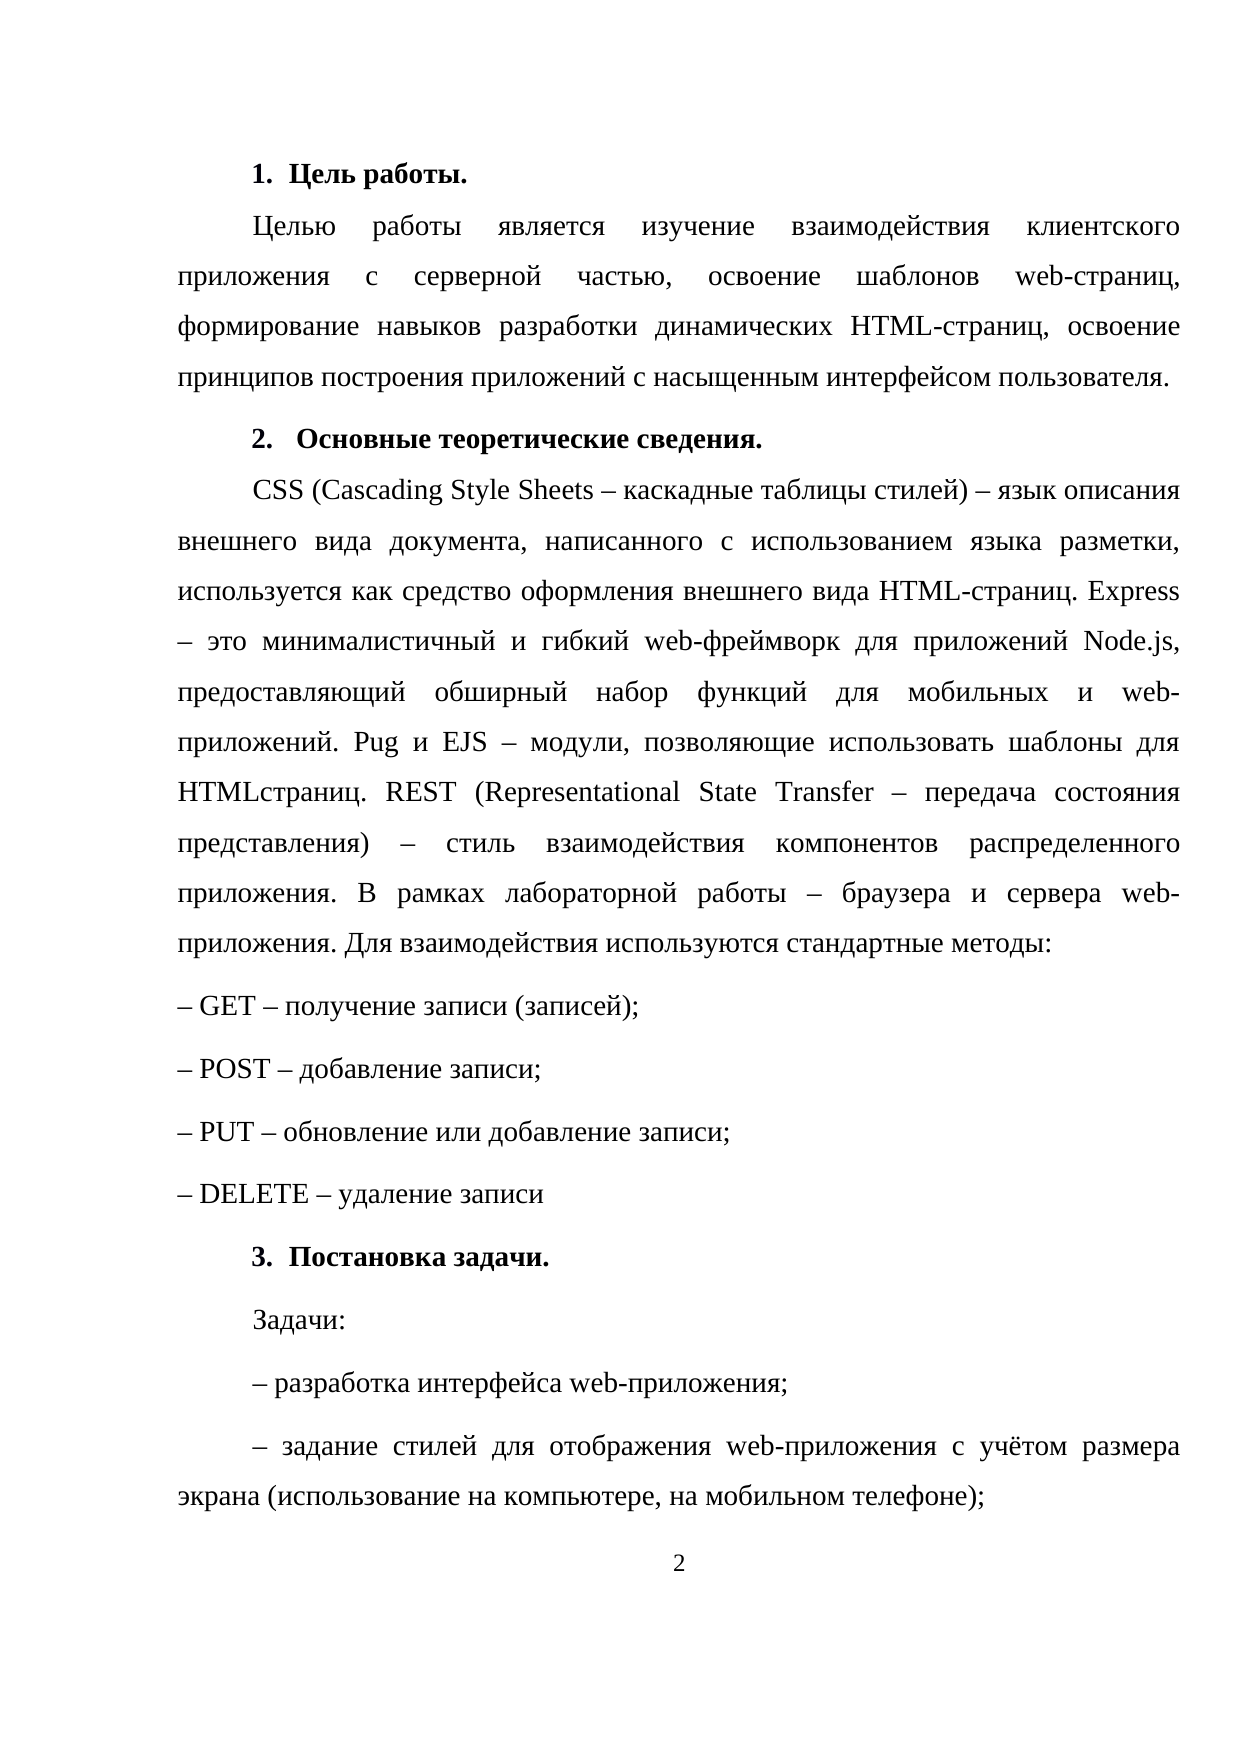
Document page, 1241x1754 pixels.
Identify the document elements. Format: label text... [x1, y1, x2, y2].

text Целью работы является изучение взаимодействия клиентского приложения с серверной частью, освоение шаблонов web-страниц, формирование навыков разработки динамических HTML-страниц, освоение принципов построения приложений с насыщенным интерфейсом пользователя. [177, 208, 1181, 392]
text – DELETE – удаление записи [177, 1177, 1181, 1210]
list Основные теоретические сведения. [251, 421, 1181, 455]
text – PUT – обновление или добавление записи; [177, 1114, 1181, 1147]
text CSS (Cascading Style Sheets – каскадные таблицы стилей) – язык описания внешнего вида документа, написанного с использованием языка разметки, используется как средство оформления внешнего вида HTML-страниц. Express – это минималистичный и гибкий web-фреймворк для приложений Node.js, предоставляющий обширный набор функций для мобильных и web-приложений. Pug и EJS – модули, позволяющие использовать шаблоны для HTMLстраниц. REST (Representational State Transfer – передача состояния представления) – стиль взаимодействия компонентов распределенного приложения. В рамках лабораторной работы – браузера и сервера web-приложения. Для взаимодействия используются стандартные методы: [177, 472, 1181, 959]
text – POST – добавление записи; [177, 1051, 1181, 1084]
text – GET – получение записи (записей); [177, 988, 1181, 1022]
text Задачи: [177, 1302, 1181, 1336]
text – задание стилей для отображения web-приложения с учётом размера экрана (использование на компьютере, на мобильном телефоне); [177, 1428, 1181, 1512]
text – разработка интерфейса web-приложения; [177, 1365, 1181, 1398]
list Цель работы. [251, 157, 1181, 190]
list Постановка задачи. [251, 1239, 1181, 1273]
